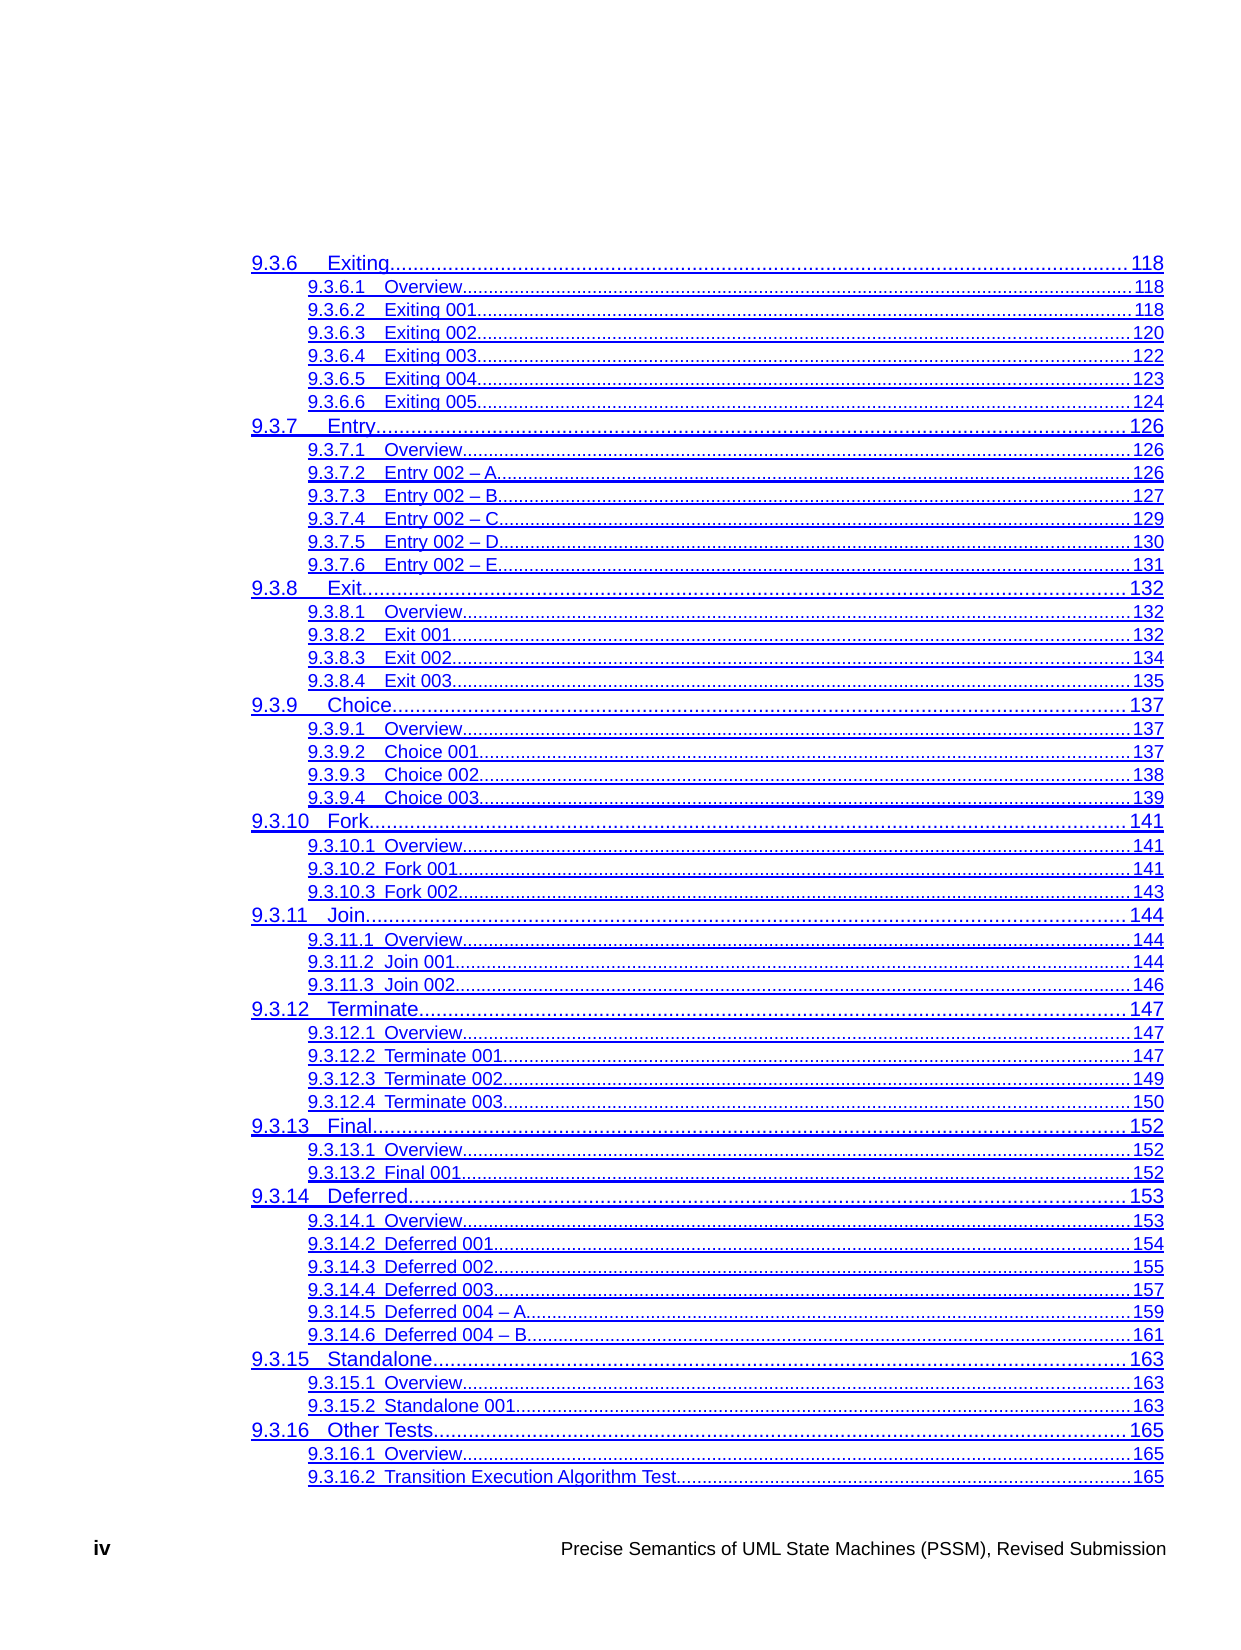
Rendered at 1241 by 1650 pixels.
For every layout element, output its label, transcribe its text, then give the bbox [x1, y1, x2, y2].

text 9.3.13.2 Final 001 152 [308, 1160, 1164, 1180]
text 9.3.6.2 Exiting 001 118 [308, 298, 1164, 318]
text 9.3.6.1 Overview 118 [308, 275, 1164, 295]
text 9.3.12.2 Terminate 001 147 [308, 1044, 1164, 1064]
text 9.3.10 Fork 141 [251, 808, 1164, 830]
text 9.3.14.5 Deferred 004 – A 159 [308, 1300, 1164, 1320]
text 9.3.6 Exiting 118 [251, 250, 1164, 272]
text 9.3.15.2 Standalone 001 163 [308, 1394, 1164, 1414]
text 9.3.6.5 Exiting 004 123 [308, 367, 1164, 387]
text 9.3.11.1 Overview 144 [308, 927, 1164, 947]
text 9.3.9.4 Choice 003 139 [308, 785, 1164, 805]
text 9.3.14.2 Deferred 001 154 [308, 1231, 1164, 1251]
text 9.3.14.3 Deferred 002 155 [308, 1254, 1164, 1274]
text 9.3.14.4 Deferred 003 157 [308, 1277, 1164, 1297]
text 9.3.12.3 Terminate 002 149 [308, 1067, 1164, 1087]
text 9.3.15.1 Overview 163 [308, 1371, 1164, 1391]
text 9.3.16.1 Overview 165 [308, 1442, 1164, 1462]
text 9.3.16.2 Transition Execution Algorithm Test 165 [308, 1464, 1164, 1485]
text 9.3.7 Entry 126 [251, 412, 1164, 434]
text 9.3.6.4 Exiting 003 122 [308, 344, 1164, 364]
text 9.3.7.3 Entry 002 – B 127 [308, 483, 1164, 503]
text 9.3.7.6 Entry 002 – E 131 [308, 552, 1164, 572]
text 9.3.9 Choice 137 [251, 692, 1164, 714]
text 9.3.8.2 Exit 001 132 [308, 623, 1164, 643]
text 9.3.8.3 Exit 002 134 [308, 646, 1164, 666]
text 9.3.9.2 Choice 001 137 [308, 739, 1164, 760]
text 9.3.10.1 Overview 141 [308, 833, 1164, 853]
text 9.3.14.1 Overview 153 [308, 1208, 1164, 1228]
text 9.3.15 Standalone 163 [251, 1346, 1164, 1368]
text 9.3.13 Final 152 [251, 1112, 1164, 1134]
text 9.3.12 Terminate 147 [251, 996, 1164, 1018]
text 9.3.16 Other Tests 165 [251, 1417, 1164, 1439]
text 9.3.6.3 Exiting 002 120 [308, 321, 1164, 341]
text 9.3.10.3 Fork 002 143 [308, 879, 1164, 899]
text 9.3.11.2 Join 001 144 [308, 950, 1164, 970]
text 9.3.14.6 Deferred 004 – B 161 [308, 1323, 1164, 1343]
text 9.3.12.4 Terminate 003 150 [308, 1089, 1164, 1110]
text 9.3.14 Deferred 153 [251, 1183, 1164, 1205]
text 9.3.11.3 Join 002 146 [308, 973, 1164, 993]
text 9.3.12.1 Overview 147 [308, 1021, 1164, 1041]
text 9.3.11 Join 144 [251, 902, 1164, 924]
text 9.3.13.1 Overview 152 [308, 1137, 1164, 1158]
text 9.3.9.1 Overview 137 [308, 717, 1164, 737]
text 9.3.8.4 Exit 003 135 [308, 669, 1164, 689]
text 9.3.8 Exit 132 [251, 575, 1164, 597]
text 9.3.10.2 Fork 001 141 [308, 856, 1164, 876]
text 9.3.7.2 Entry 002 – A 126 [308, 460, 1164, 480]
text 9.3.8.1 Overview 132 [308, 600, 1164, 620]
text 9.3.7.5 Entry 002 – D 130 [308, 529, 1164, 549]
text 9.3.7.1 Overview 126 [308, 437, 1164, 458]
text 9.3.7.4 Entry 002 – C 129 [308, 506, 1164, 526]
text 9.3.6.6 Exiting 005 124 [308, 389, 1164, 410]
text 9.3.9.3 Choice 002 138 [308, 762, 1164, 783]
